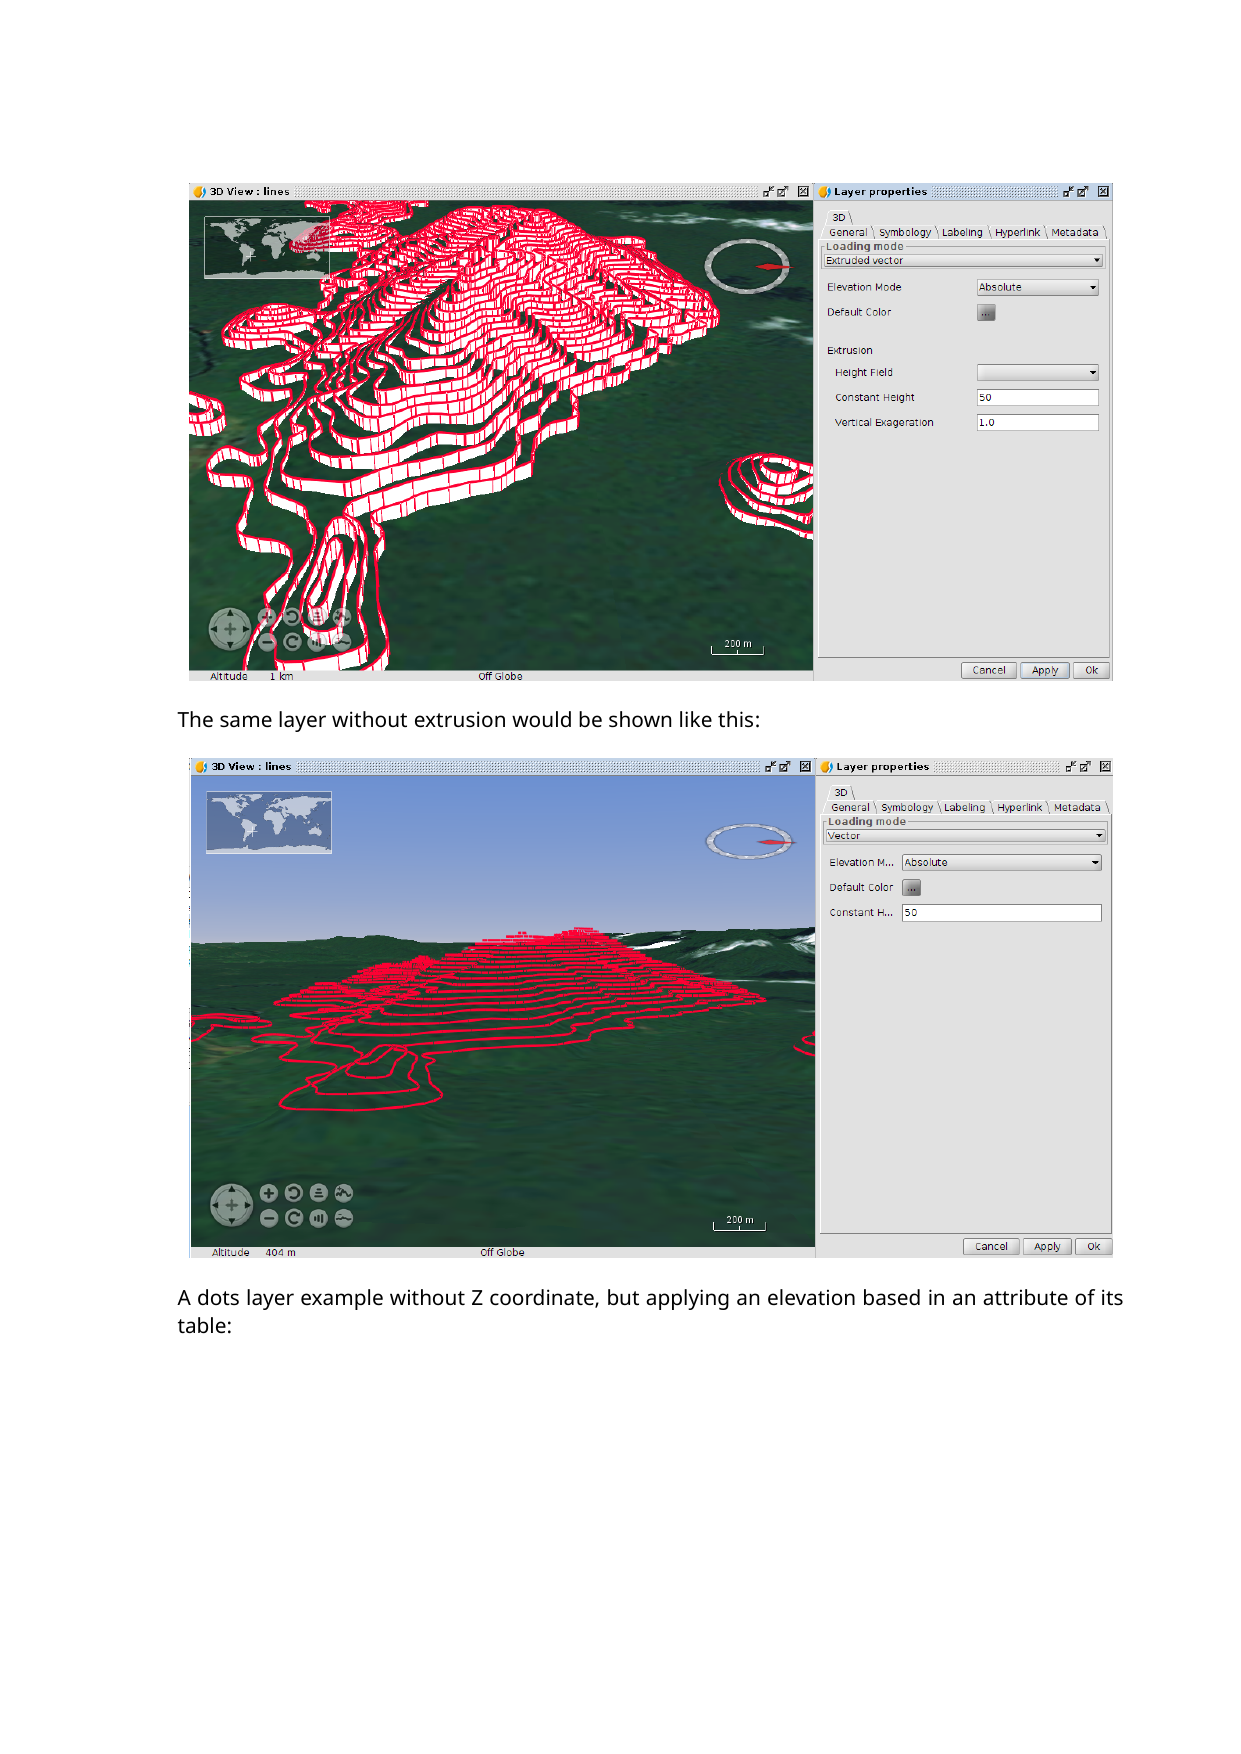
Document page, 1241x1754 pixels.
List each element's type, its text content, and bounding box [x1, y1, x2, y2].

picture [189, 758, 1113, 1258]
picture [189, 183, 1113, 681]
text A dots layer example without Z coordinate, but applying an elevation based in an attribute of its table: [177, 1283, 1125, 1339]
text The same layer without extrusion would be shown like this: [177, 706, 1125, 734]
